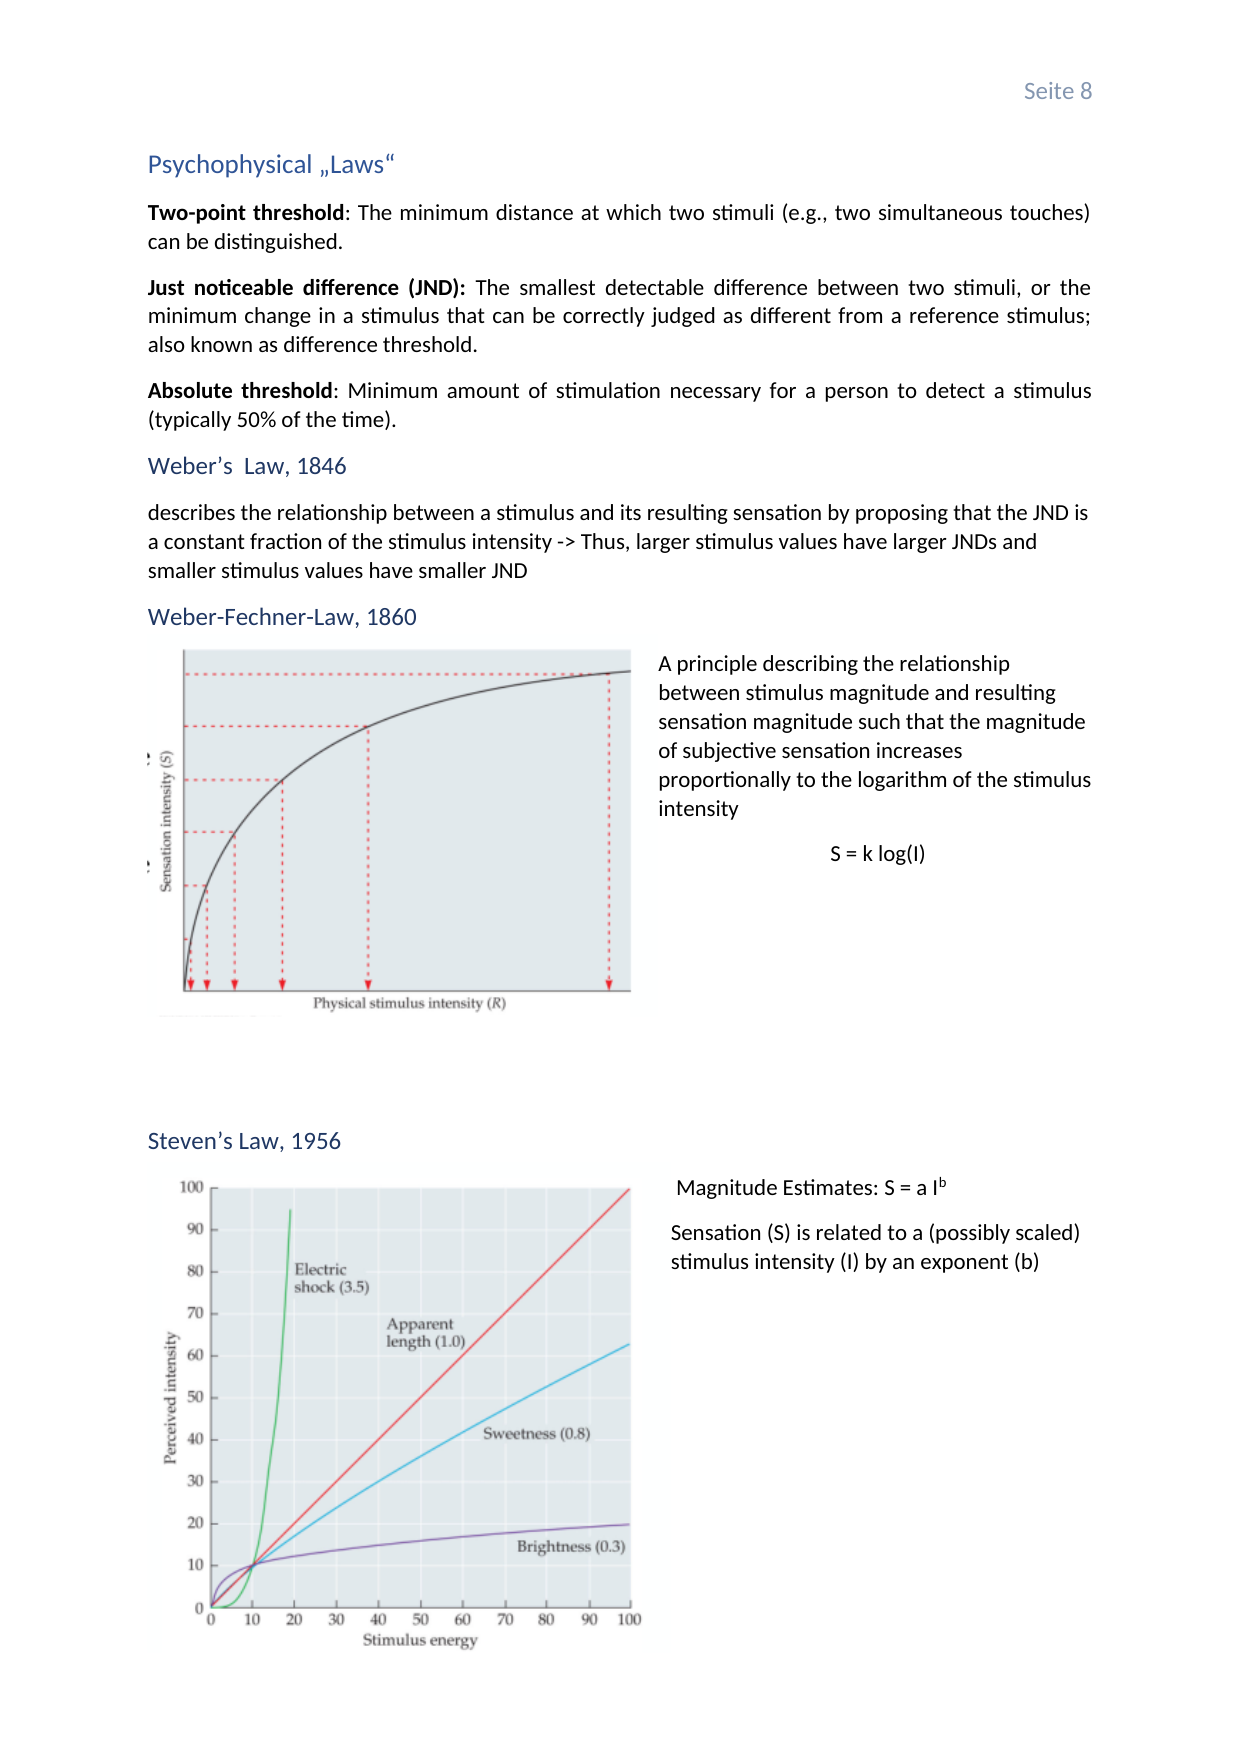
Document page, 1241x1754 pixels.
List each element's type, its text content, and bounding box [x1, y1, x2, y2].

text S = k log(I) [658, 839, 1093, 867]
text A principle describing the relationship between stimulus magnitude and resulting sensation magnitude such that the magnitude of subjective sensation increases proportionally to the logarithm of the stimulus intensity [658, 649, 1093, 822]
text describes the relationship between a stimulus and its resulting sensation by proposing that the JND is a constant fraction of the stimulus intensity -> Thus, larger stimulus values have larger JNDs and smaller stimulus values have smaller JND [148, 498, 1093, 584]
text Sensation (S) is related to a (possibly scaled) stimulus intensity (I) by an exponent (b) [671, 1218, 1093, 1275]
subtitle Steven’s Law, 1956 [148, 1125, 1093, 1155]
text Two-point threshold: The minimum distance at which two stimuli (e.g., two simultaneous touches) can be distinguished. [148, 198, 1093, 255]
subtitle Weber-Fechner-Law, 1860 [148, 601, 1093, 632]
text Absolute threshold: Minimum amount of stimulation necessary for a person to detect a stimulus (typically 50% of the time). [148, 376, 1093, 433]
subtitle Psychophysical „Laws“ [148, 148, 1093, 181]
text Just noticeable difference (JND): The smallest detectable difference between two stimuli, or the minimum change in a stimulus that can be correctly judged as different from a reference stimulus; also known as difference threshold. [148, 273, 1093, 358]
text Magnitude Estimates: S = a Ib [671, 1173, 1093, 1201]
subtitle Weber’s Law, 1846 [148, 450, 1093, 481]
